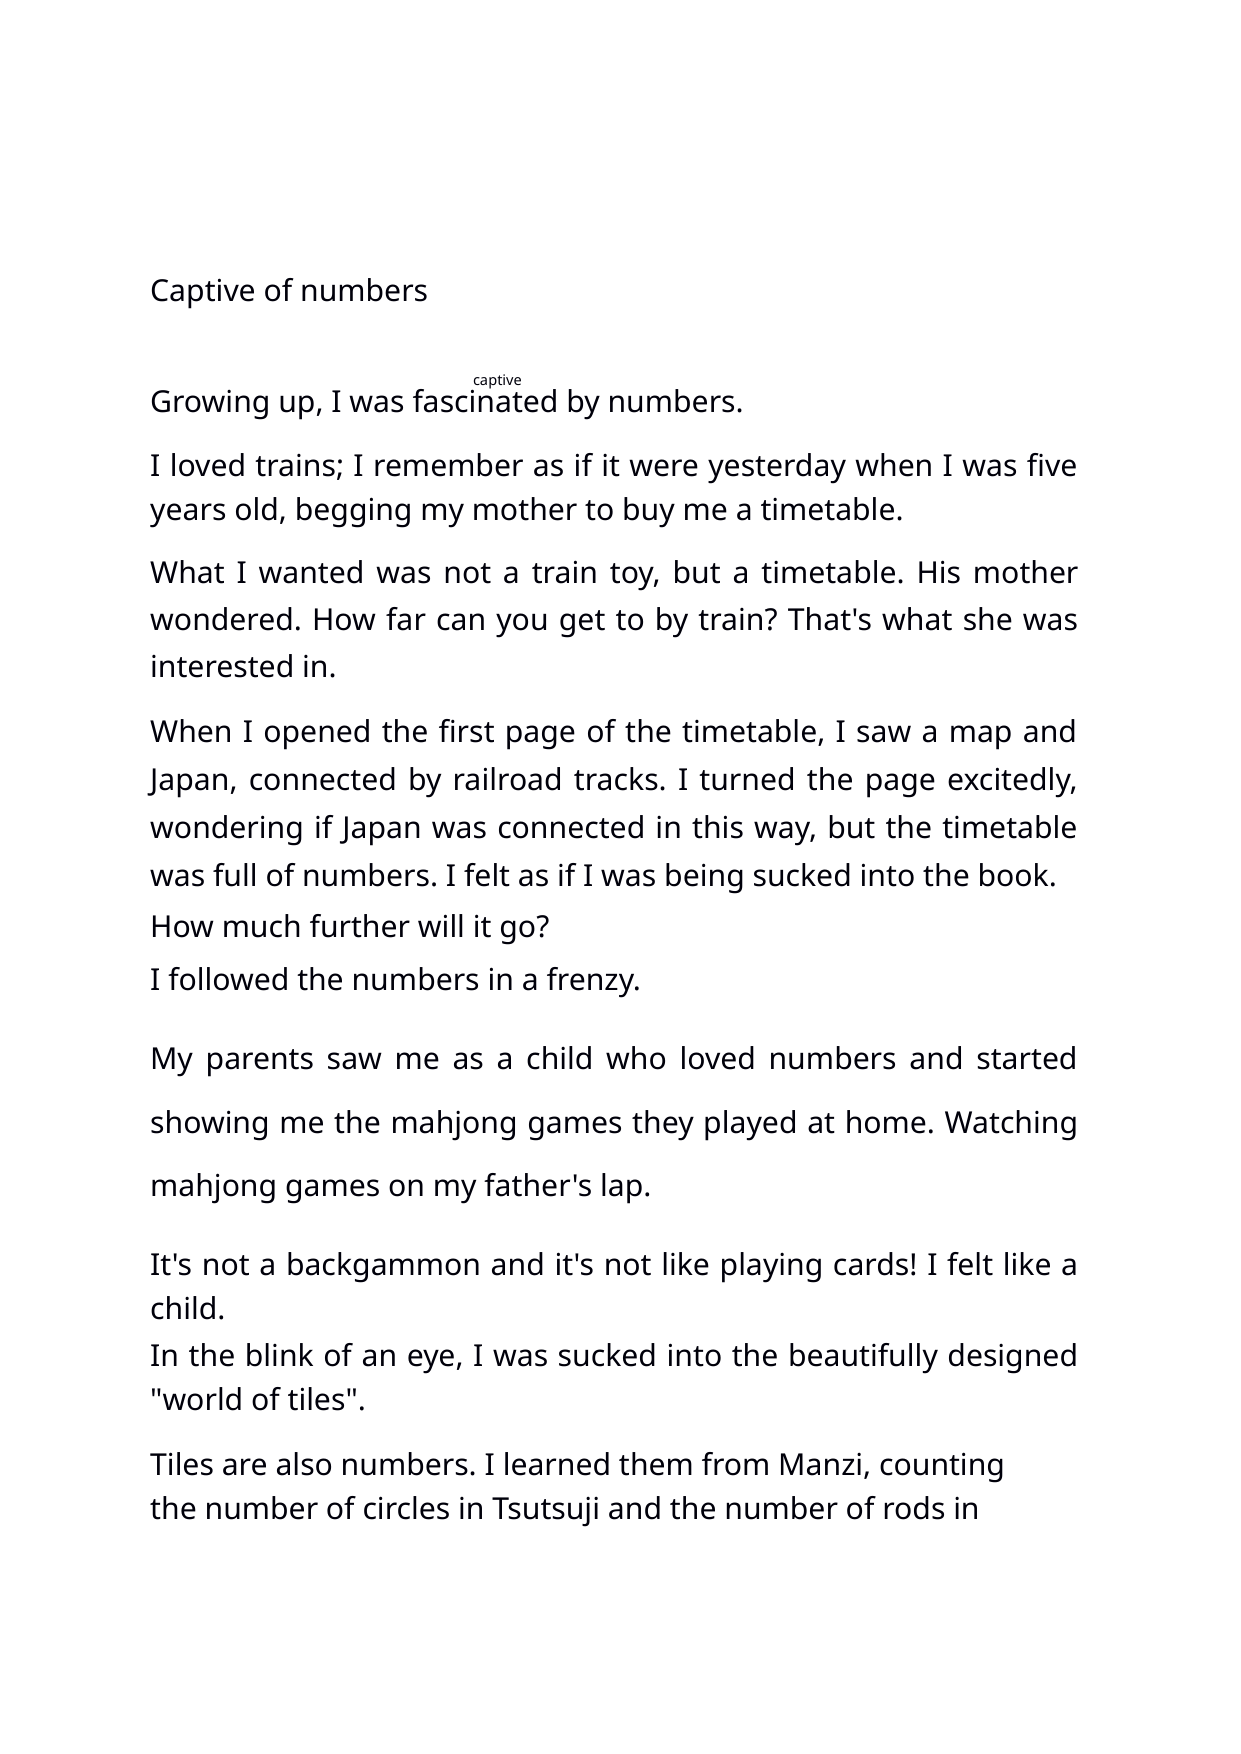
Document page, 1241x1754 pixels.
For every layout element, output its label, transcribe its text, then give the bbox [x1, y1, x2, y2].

text I followed the numbers in a frenzy. [150, 966, 1090, 996]
text In the blink of an eye, I was sucked into the beautifully designed "world of tiles". [150, 1331, 1079, 1419]
text captive [473, 373, 1090, 388]
text What I wanted was not a train toy, but a timetable. His mother wondered. How far can you get to by train? That's what she was interested in. [150, 546, 1079, 686]
text My parents saw me as a child who loved numbers and started showing me the mahjong games they played at home. Watching mahjong games on my father's lap. [150, 1019, 1079, 1210]
text Tiles are also numbers. I learned them from Manzi, counting the number of circles in Tsutsuji and the number of rods in [150, 1440, 1050, 1528]
text It's not a backgammon and it's not like playing cards! I felt like a child. [150, 1240, 1079, 1328]
text When I opened the first page of the timetable, I saw a map and Japan, connected by railroad tracks. I turned the page excitedly, wondering if Japan was connected in this way, but the timetable was full of numbers. I felt as if I was being sucked into the book. [150, 703, 1079, 896]
text I loved trains; I remember as if it were yesterday when I was five years old, begging my mother to buy me a timetable. [150, 441, 1079, 529]
text Growing up, I was fascinated by numbers. [150, 388, 1090, 418]
text How much further will it go? [150, 913, 1090, 944]
text Captive of numbers [150, 278, 1090, 308]
